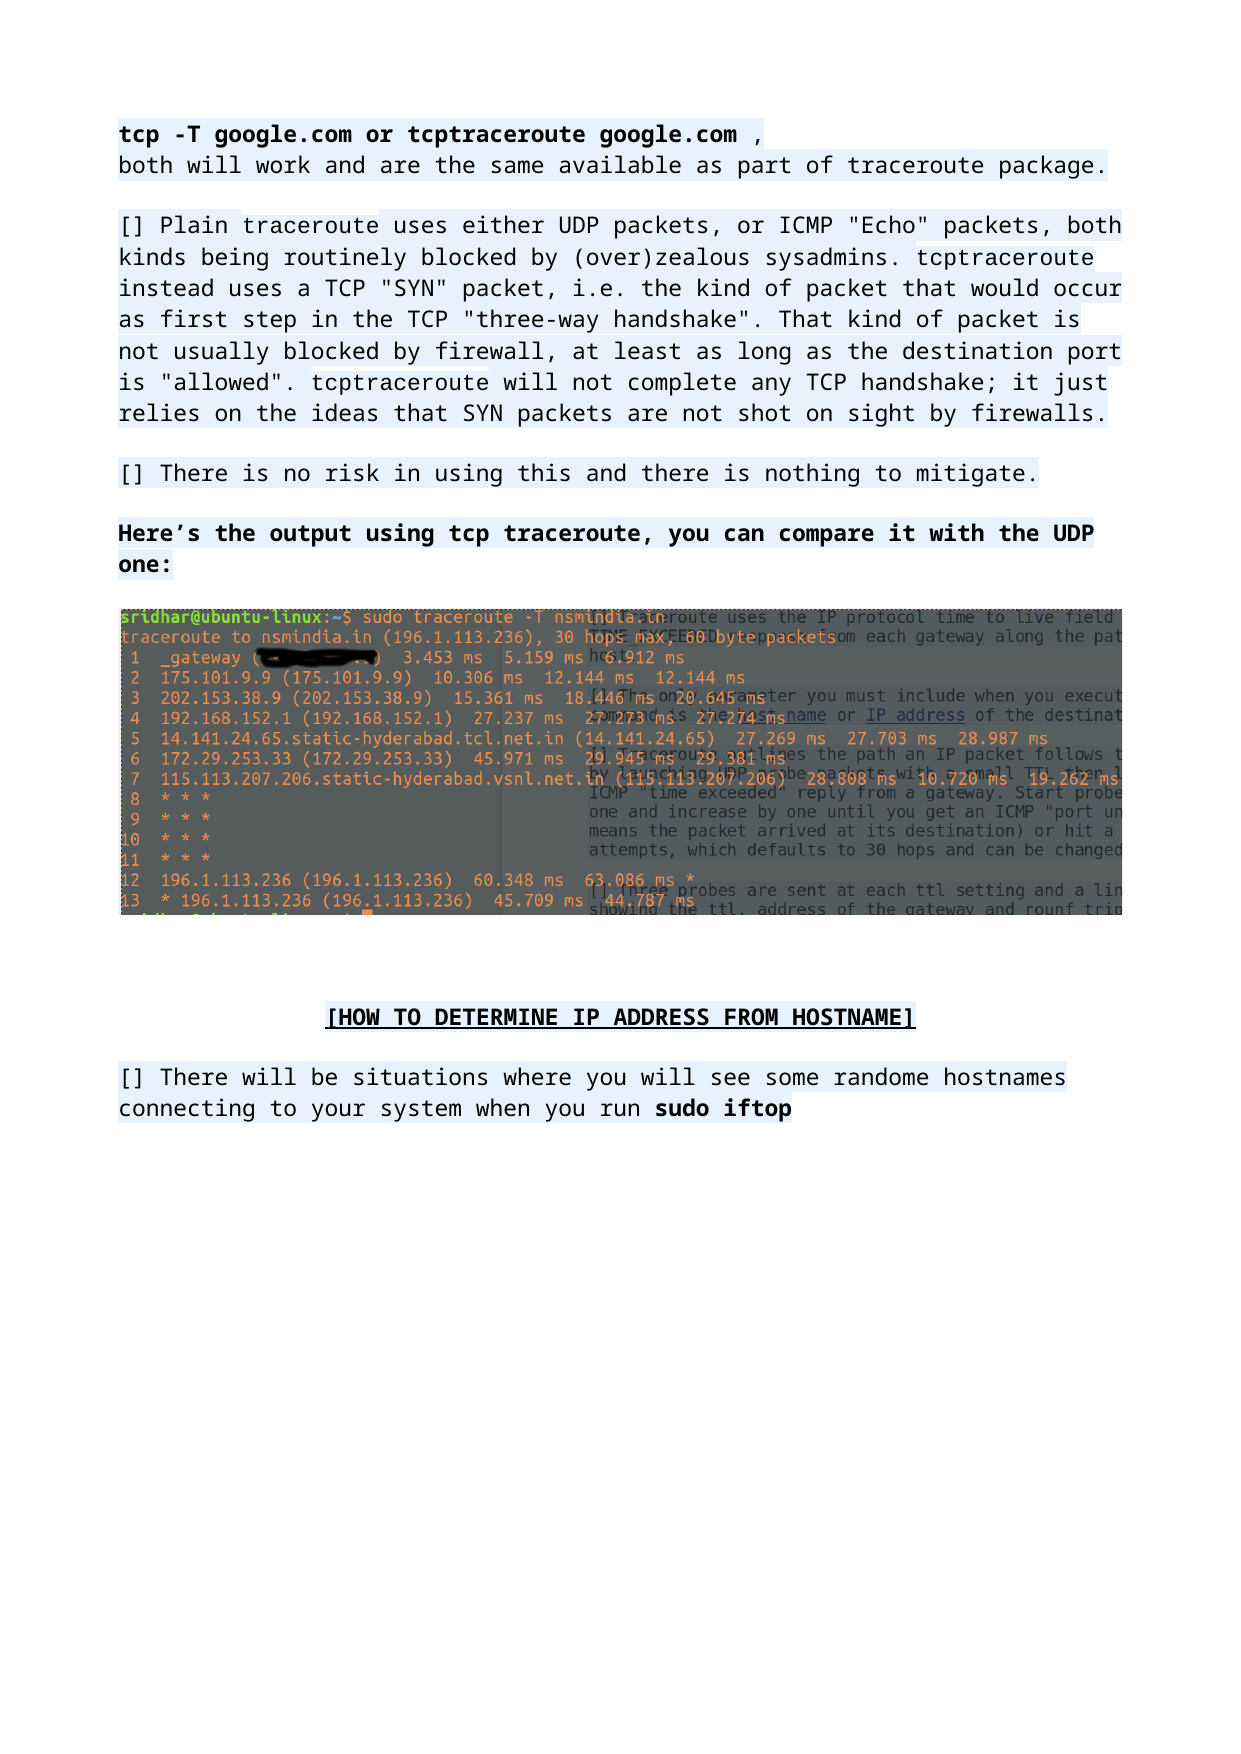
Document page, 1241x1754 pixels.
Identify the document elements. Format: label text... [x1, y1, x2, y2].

text [] There will be situations where you will see some randome hostnames connecting to your system when you run sudo iftop [118, 1061, 1122, 1123]
picture [118, 608, 1123, 915]
text both will work and are the same available as part of traceroute package. [118, 149, 1122, 181]
text [] Plain traceroute uses either UDP packets, or ICMP "Echo" packets, both kinds being routinely blocked by (over)zealous sysadmins. tcptraceroute instead uses a TCP "SYN" packet, i.e. the kind of packet that would occur as first step in the TCP "three-way handshake". That kind of packet is not usually blocked by firewall, at least as long as the destination port is "allowed". tcptraceroute will not complete any TCP handshake; it just relies on the ideas that SYN packets are not shot on sight by firewalls. [118, 209, 1122, 428]
text tcp -T google.com or tcptraceroute google.com , [118, 118, 1122, 149]
text Here’s the output using tcp traceroute, you can compare it with the UDP one: [118, 517, 1122, 580]
text [] There is no risk in using this and there is nothing to mitigate. [118, 457, 1122, 488]
text [HOW TO DETERMINE IP ADDRESS FROM HOSTNAME] [118, 1001, 1122, 1032]
